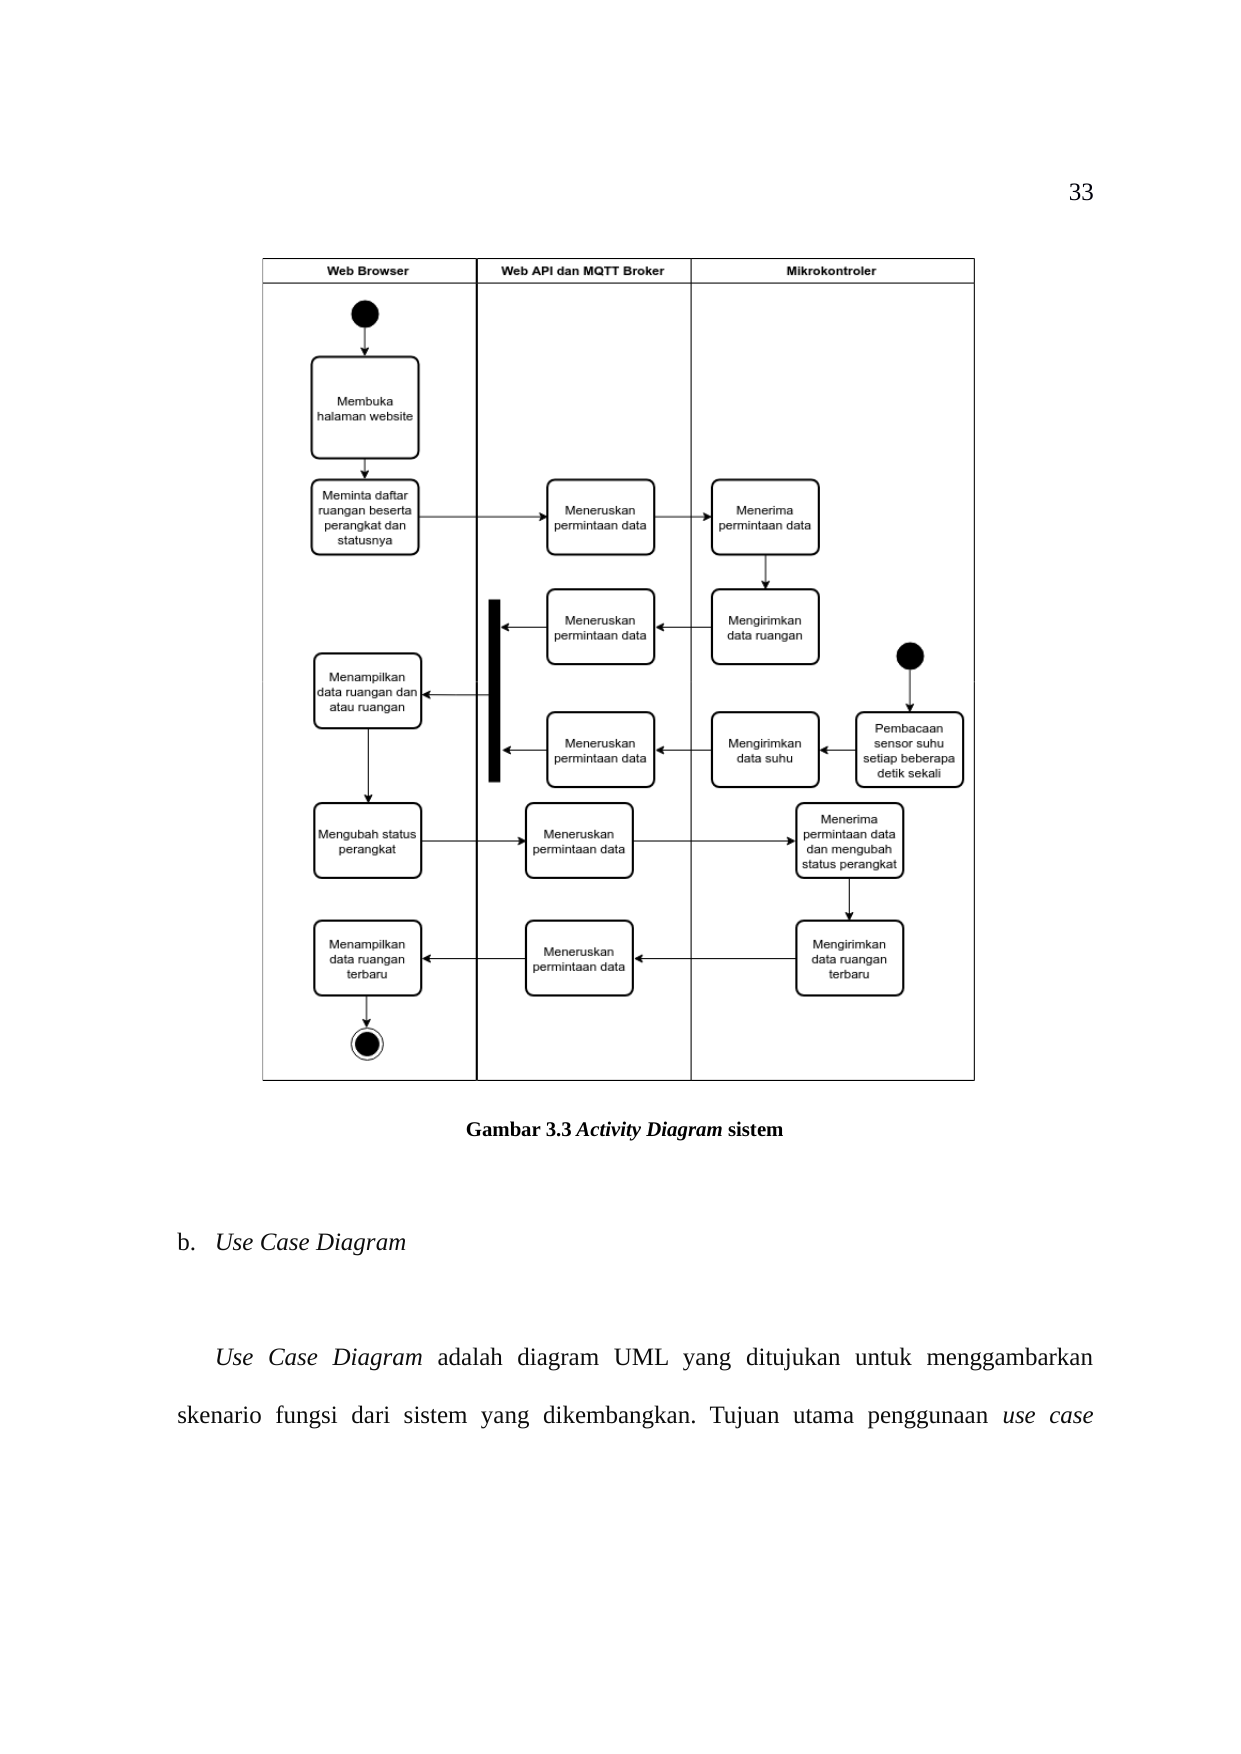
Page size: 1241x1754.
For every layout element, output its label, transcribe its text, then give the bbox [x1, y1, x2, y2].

text b. Use Case Diagram [177, 1227, 1093, 1256]
picture [262, 258, 976, 1081]
text 1Gambar 3.3 Activity Diagram sistem [263, 1081, 976, 1141]
text Use Case Diagram adalah diagram UML yang ditujukan untuk menggambarkan skenario fungsi dari sistem yang dikembangkan. Tujuan utama penggunaan use case [177, 1342, 1093, 1428]
